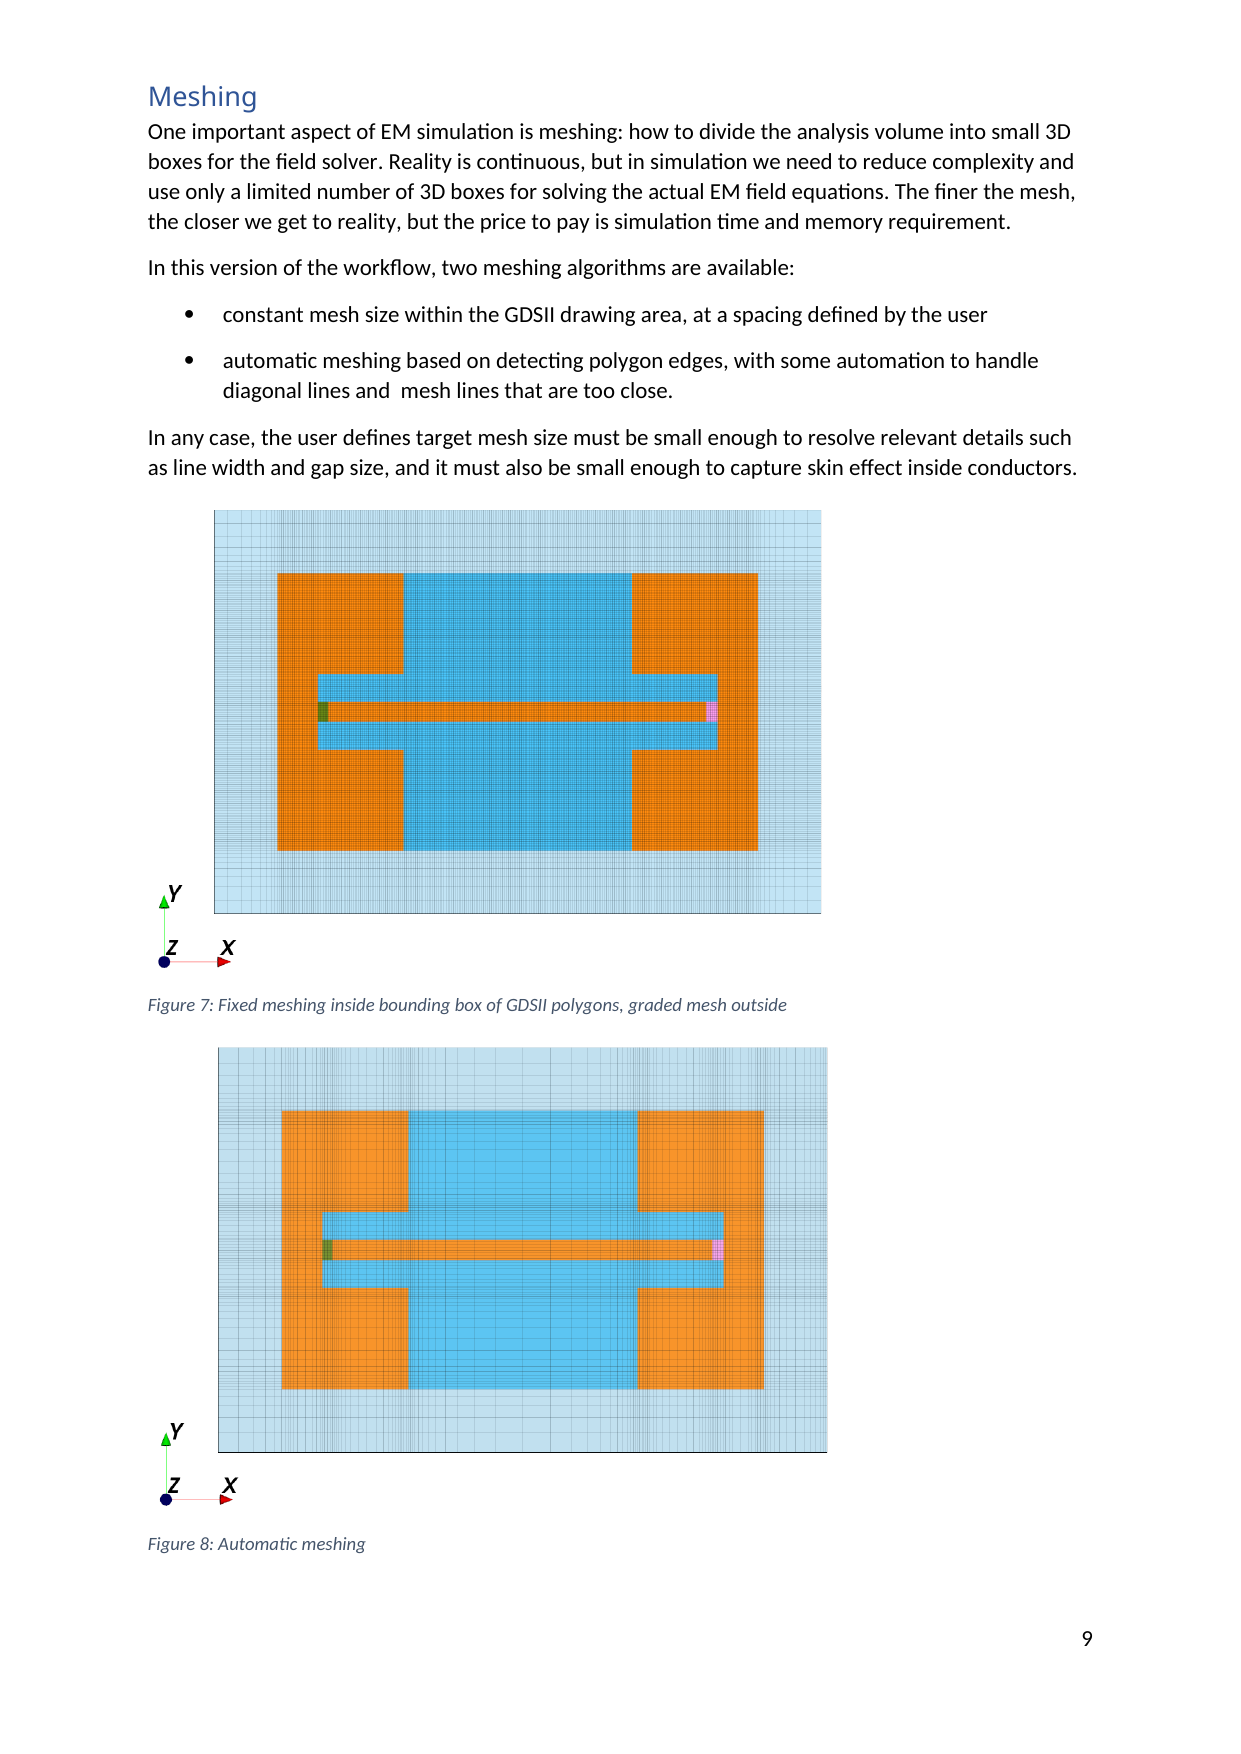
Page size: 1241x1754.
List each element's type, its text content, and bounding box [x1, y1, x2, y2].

text One important aspect of EM simulation is meshing: how to divide the analysis volume into small 3D boxes for the field solver. Reality is continuous, but in simulation we need to reduce complexity and use only a limited number of 3D boxes for solving the actual EM field equations. The finer the mesh, the closer we get to reality, but the price to pay is simulation time and memory requirement. [148, 117, 1093, 235]
text In any case, the user defines target mesh size must be small enough to resolve relevant details such as line width and gap size, and it must also be small enough to capture skin effect inside conductors. [148, 423, 1093, 481]
text Figure 7: Fixed meshing inside bounding box of GDSII polygons, graded mesh outside [148, 993, 1093, 1016]
picture [147, 499, 831, 975]
subtitle Meshing [148, 78, 1093, 115]
text Figure 8: Automatic meshing [148, 1532, 1093, 1555]
picture [147, 1036, 841, 1514]
list constant mesh size within the GDSII drawing area, at a spacing defined by the user [185, 300, 1093, 328]
list automatic meshing based on detecting polygon edges, with some automation to handle diagonal lines and mesh lines that are too close. [185, 347, 1093, 404]
text In this version of the workflow, two meshing algorithms are available: [148, 253, 1093, 282]
